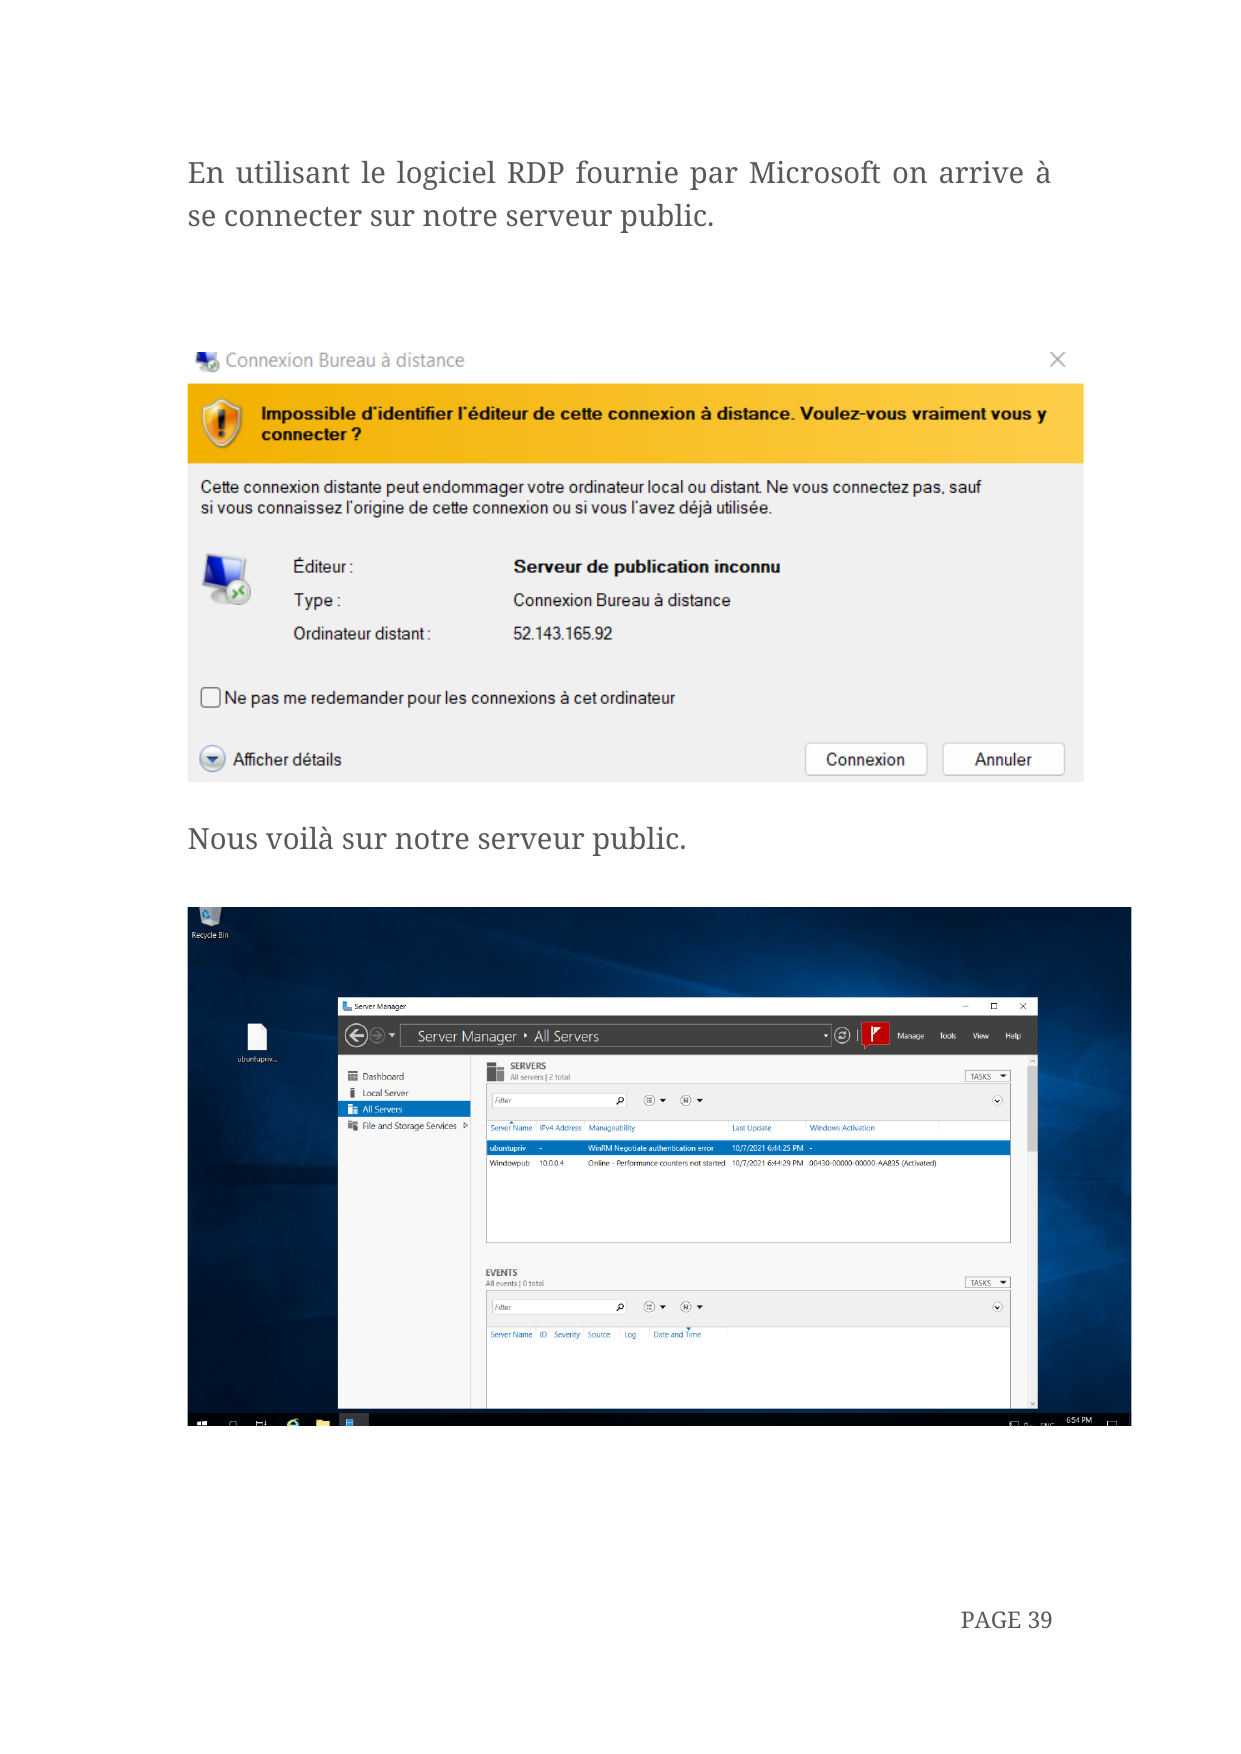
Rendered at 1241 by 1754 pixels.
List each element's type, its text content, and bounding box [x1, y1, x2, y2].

text En utilisant le logiciel RDP fournie par Microsoft on arrive à se connecter sur notre serveur public. [187, 152, 1053, 235]
text Nous voilà sur notre serveur public. [187, 818, 1053, 858]
